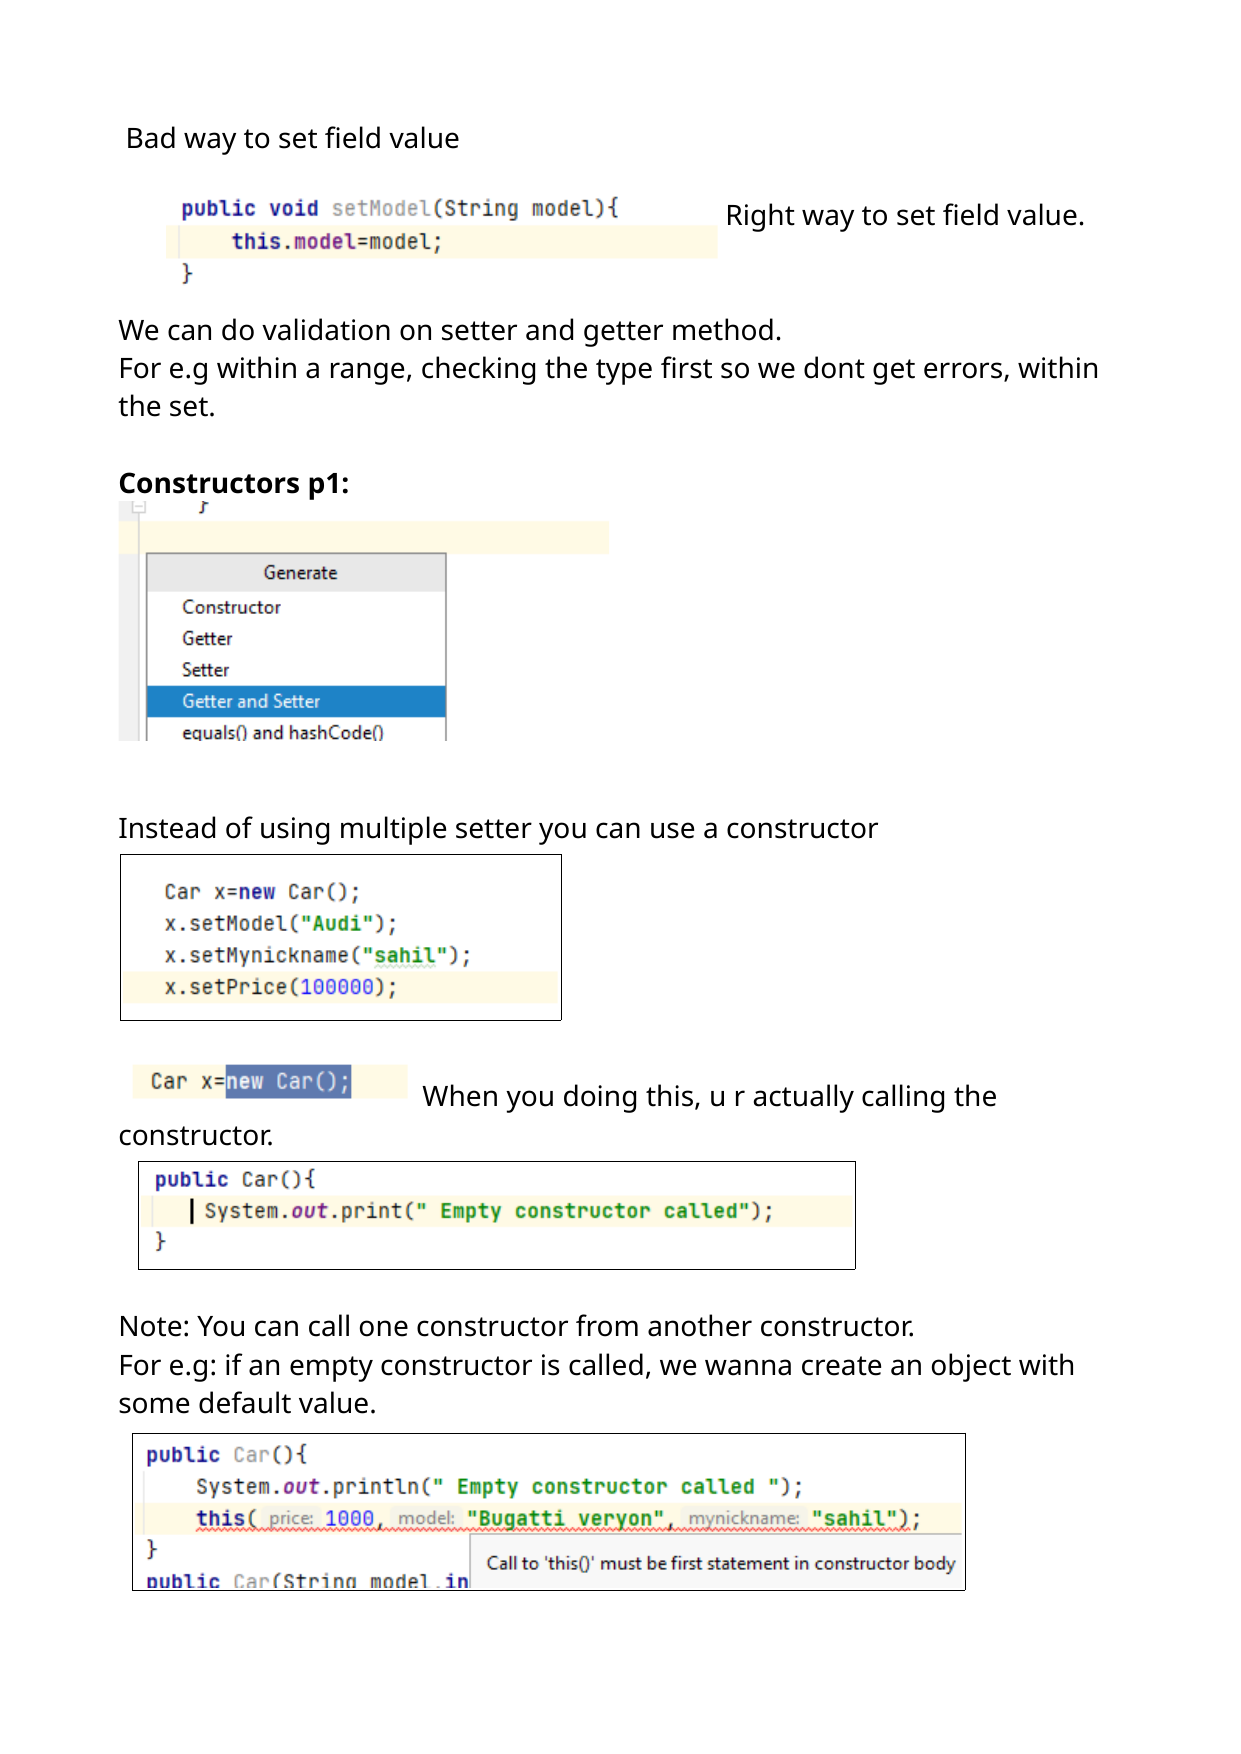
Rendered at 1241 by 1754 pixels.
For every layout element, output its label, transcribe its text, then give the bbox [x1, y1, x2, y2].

picture [118, 501, 610, 741]
picture [134, 1435, 962, 1588]
text When you doing this, u r actually calling the constructor. [118, 1076, 1122, 1153]
text Constructors p1: [118, 463, 1122, 501]
picture [166, 194, 718, 295]
text Instead of using multiple setter you can use a constructor [118, 808, 1122, 846]
picture [123, 857, 558, 1017]
picture [141, 1163, 853, 1266]
text Bad way to set field value [118, 118, 1122, 156]
text We can do validation on setter and getter method. [118, 310, 1122, 348]
text For e.g within a range, checking the type first so we dont get errors, within the set. [118, 348, 1122, 425]
text Right way to set field value. [718, 195, 1122, 233]
picture [132, 1057, 408, 1102]
text [118, 195, 166, 233]
text Note: You can call one constructor from another constructor. [118, 1306, 1122, 1345]
text For e.g: if an empty constructor is called, we wanna create an object with some default value. [118, 1345, 1122, 1421]
